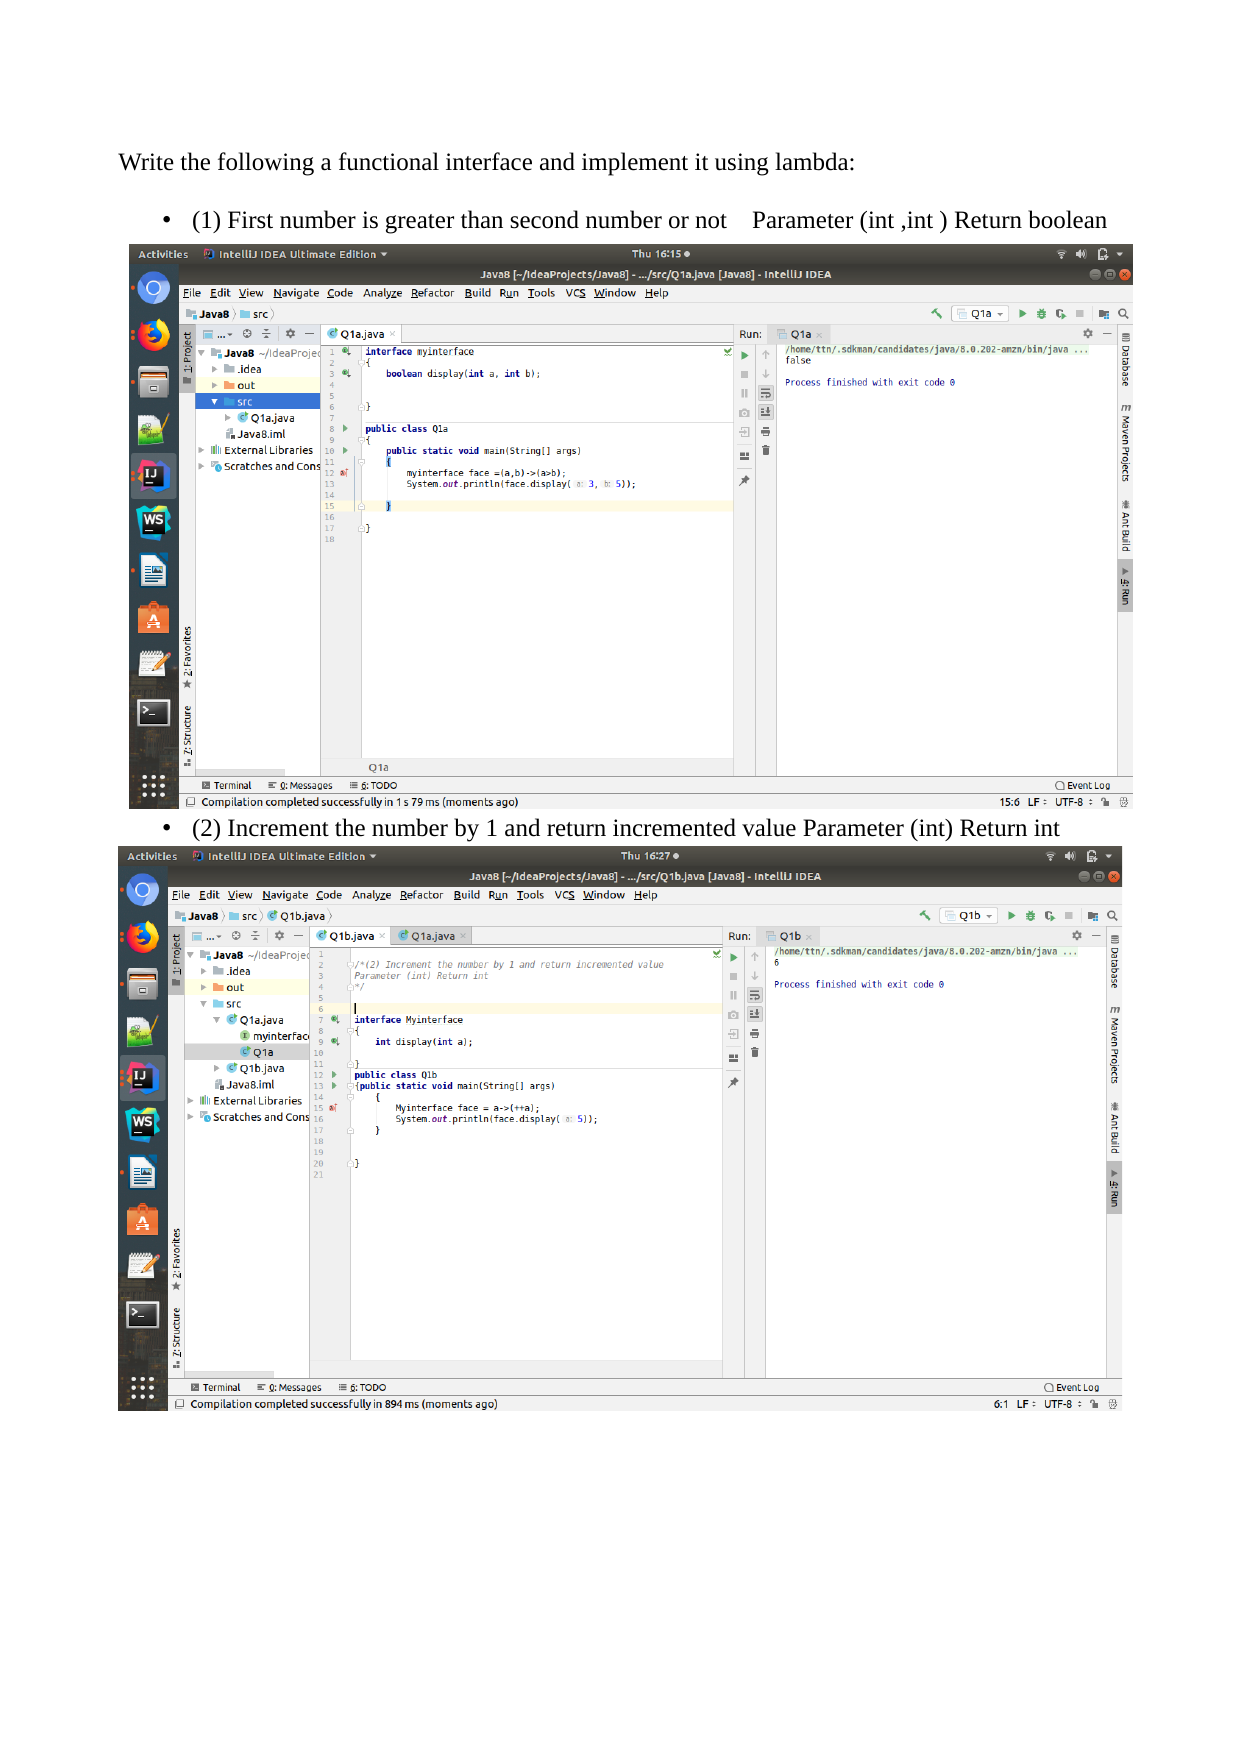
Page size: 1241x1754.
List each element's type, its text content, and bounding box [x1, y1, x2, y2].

list (2) Increment the number by 1 and return incremented value Parameter (int) Return int [162, 809, 1122, 842]
picture [118, 846, 1123, 1411]
picture [129, 244, 1133, 809]
list [162, 238, 1122, 244]
text Write the following a functional interface and implement it using lambda: [118, 147, 1122, 176]
list (1) First number is greater than second number or not Parameter (int ,int ) Return boolean [162, 205, 1122, 234]
